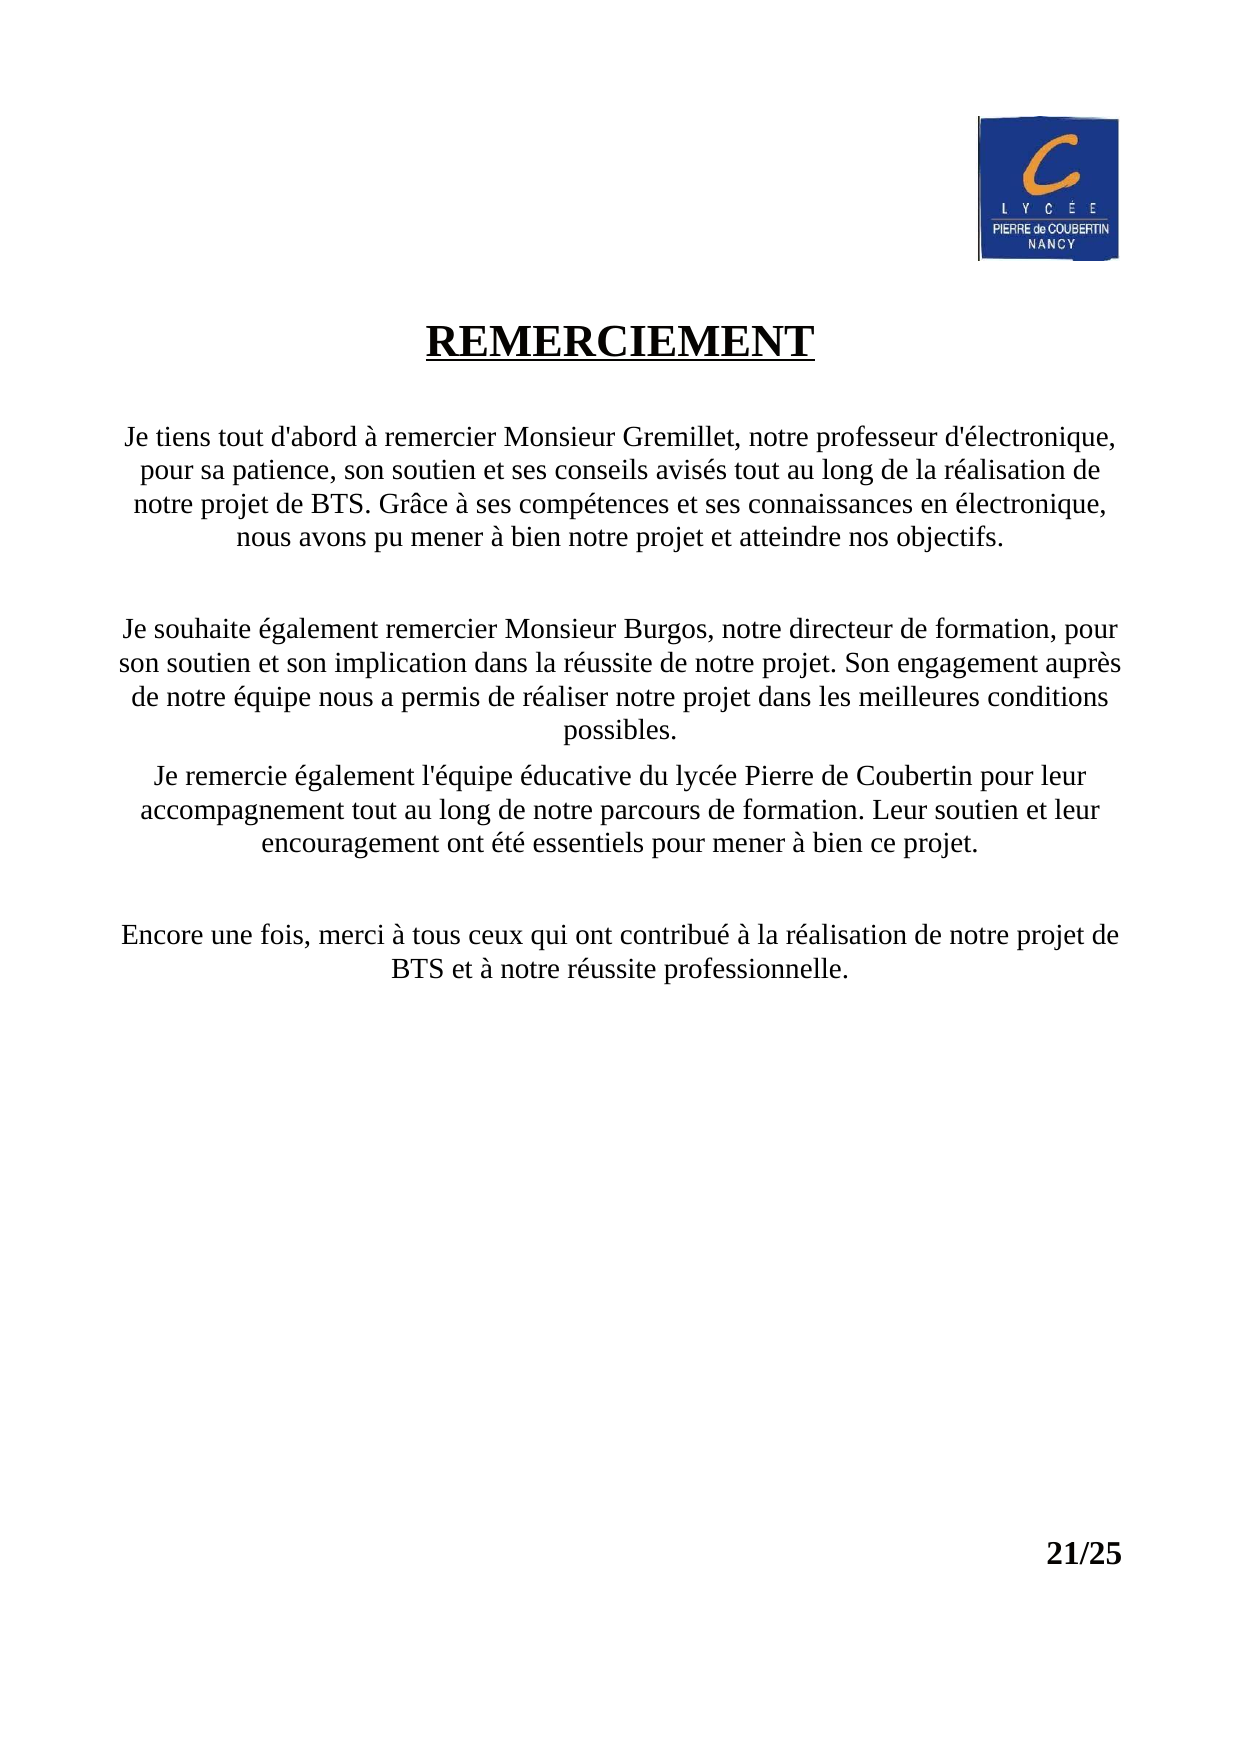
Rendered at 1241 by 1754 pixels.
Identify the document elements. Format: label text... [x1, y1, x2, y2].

picture [975, 116, 1120, 261]
text Je tiens tout d'abord à remercier Monsieur Gremillet, notre professeur d'électronique, pour sa patience, son soutien et ses conseils avisés tout au long de la réalisation de notre projet de BTS. Grâce à ses compétences et ses connaissances en électronique, nous avons pu mener à bien notre projet et atteindre nos objectifs. [118, 419, 1122, 553]
text Je souhaite également remercier Monsieur Burgos, notre directeur de formation, pour son soutien et son implication dans la réussite de notre projet. Son engagement auprès de notre équipe nous a permis de réaliser notre projet dans les meilleures conditions possibles. [118, 612, 1122, 746]
text REMERCIEMENT [118, 313, 1122, 366]
text Encore une fois, merci à tous ceux qui ont contribué à la réalisation de notre projet de BTS et à notre réussite professionnelle. [118, 917, 1122, 984]
text Je remercie également l'équipe éducative du lycée Pierre de Coubertin pour leur accompagnement tout au long de notre parcours de formation. Leur soutien et leur encouragement ont été essentiels pour mener à bien ce projet. [118, 758, 1122, 859]
text 21/25 [118, 1534, 1122, 1572]
